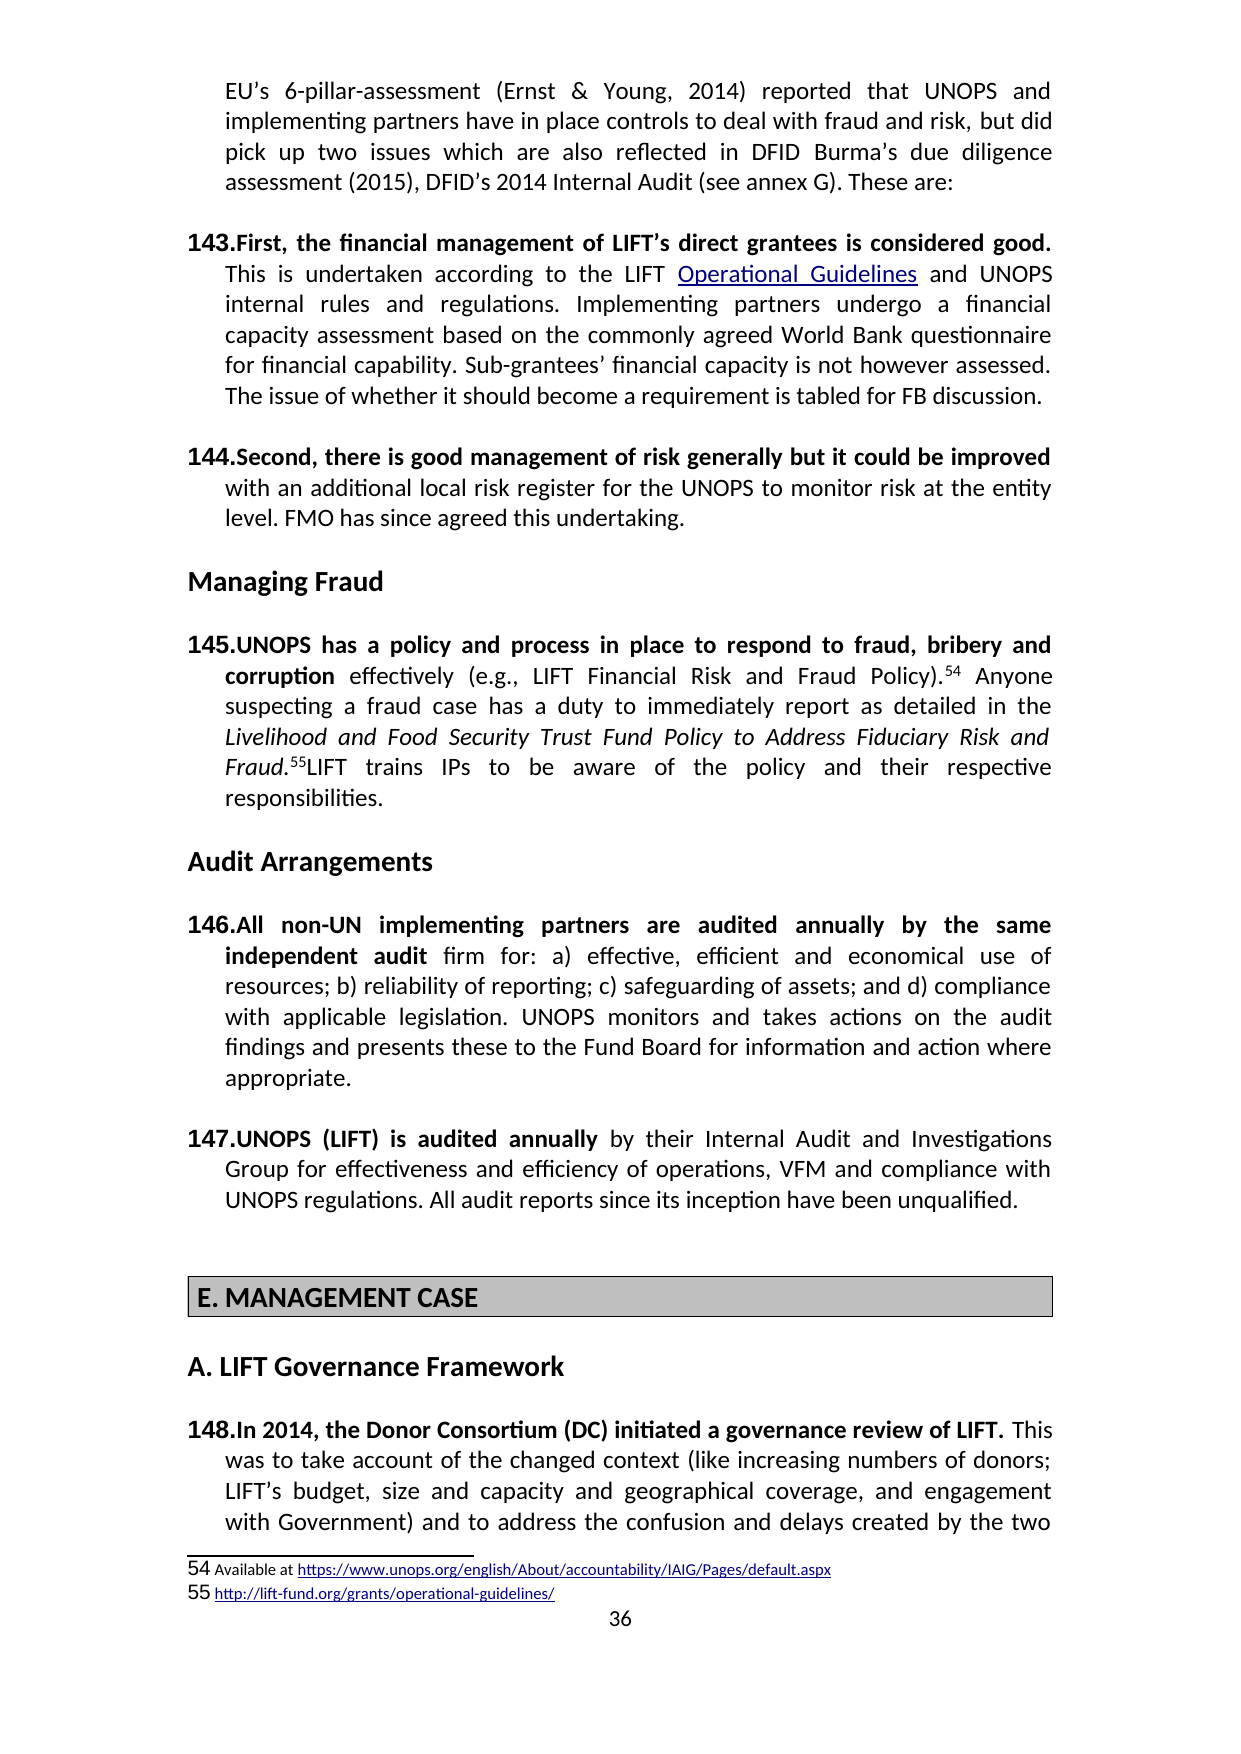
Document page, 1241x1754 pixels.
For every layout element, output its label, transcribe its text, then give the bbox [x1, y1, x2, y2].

text Managing Fraud [187, 563, 1053, 599]
text E. MANAGEMENT CASE [189, 1277, 1052, 1316]
list http://lift-fund.org/grants/operational-guidelines/ [187, 1580, 1053, 1604]
list Available at https://www.unops.org/english/About/accountability/IAIG/Pages/default.aspx [187, 1556, 1053, 1580]
list First, the financial management of LIFT’s direct grantees is considered good. This is undertaken according to the LIFT Operational Guidelines and UNOPS internal rules and regulations. Implementing partners undergo a financial capacity assessment based on the commonly agreed World Bank questionnaire for financial capability. Sub-grantees’ financial capacity is not however assessed. The issue of whether it should become a requirement is tabled for FB discussion. [187, 228, 1053, 411]
list All non-UN implementing partners are audited annually by the same independent audit firm for: a) effective, efficient and economical use of resources; b) reliability of reporting; c) safeguarding of assets; and d) compliance with applicable legislation. UNOPS monitors and takes actions on the audit findings and presents these to the Fund Board for information and action where appropriate. [187, 909, 1053, 1092]
list Audit Arrangements [187, 843, 1053, 879]
list UNOPS (LIFT) is audited annually by their Internal Audit and Investigations Group for effectiveness and efficiency of operations, VFM and compliance with UNOPS regulations. All audit reports since its inception have been unqualified. [187, 1123, 1053, 1214]
list UNOPS has a policy and process in place to respond to fraud, bribery and corruption effectively (e.g., LIFT Financial Risk and Fraud Policy). Anyone suspecting a fraud case has a duty to immediately report as detailed in the Livelihood and Food Security Trust Fund Policy to Address Fiduciary Risk and Fraud.LIFT trains IPs to be aware of the policy and their respective responsibilities. [187, 629, 1053, 813]
text A. LIFT Governance Framework [187, 1348, 1053, 1383]
list EU’s 6-pillar-assessment (Ernst & Young, 2014) reported that UNOPS and implementing partners have in place controls to deal with fraud and risk, but did pick up two issues which are also reflected in DFID Burma’s due diligence assessment (2015), DFID’s 2014 Internal Audit (see annex G). These are: [187, 75, 1053, 197]
list In 2014, the Donor Consortium (DC) initiated a governance review of LIFT. This was to take account of the changed context (like increasing numbers of donors; LIFT’s budget, size and capacity and geographical coverage, and engagement with Government) and to address the confusion and delays created by the two [187, 1414, 1053, 1536]
list Second, there is good management of risk generally but it could be improved with an additional local risk register for the UNOPS to monitor risk at the entity level. FMO has since agreed this undertaking. [187, 441, 1053, 533]
